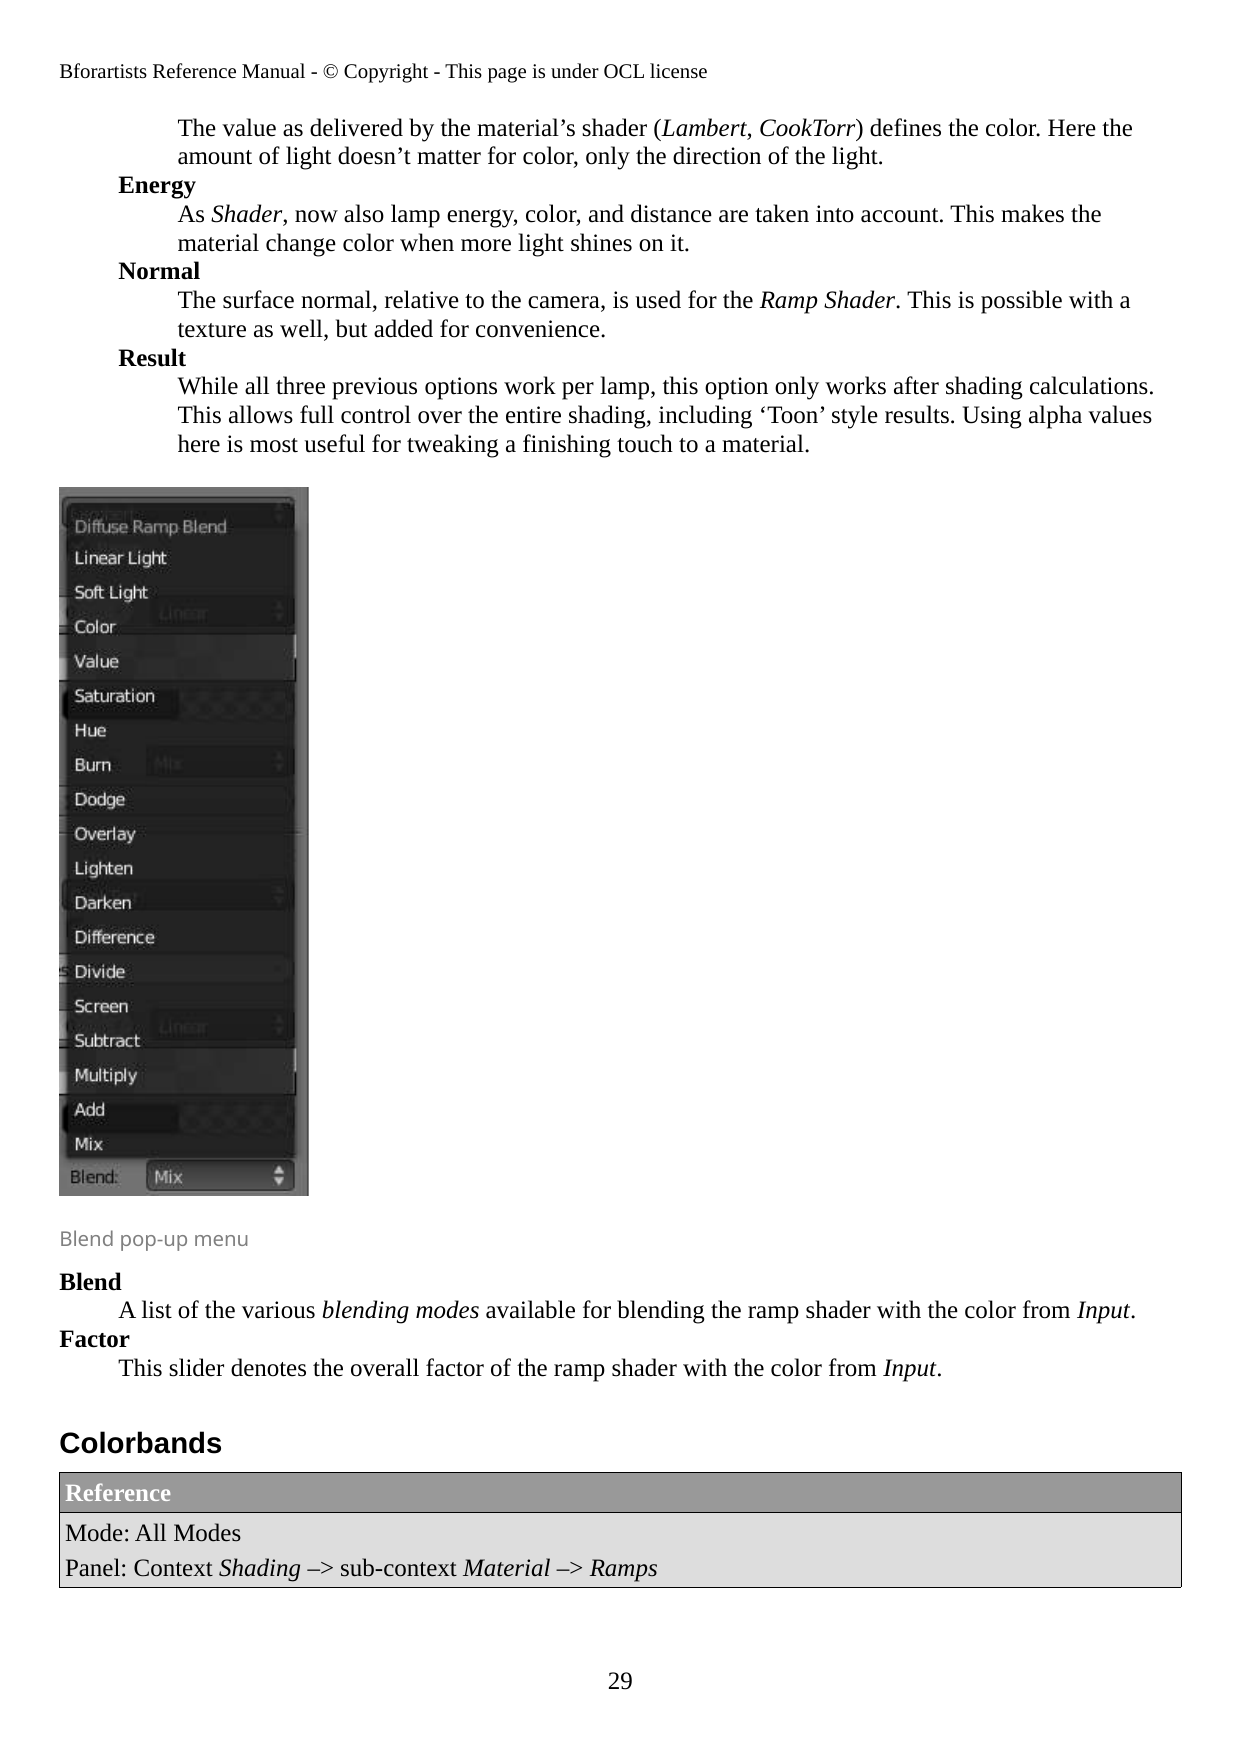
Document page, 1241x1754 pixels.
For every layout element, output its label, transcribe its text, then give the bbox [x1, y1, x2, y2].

text Blend pop-up menu [59, 1221, 1181, 1252]
list The surface normal, relative to the camera, is used for the Ramp Shader. This is possible with a texture as well, but added for convenience. [177, 285, 1181, 343]
list The value as delivered by the material’s shader (Lambert, CookTorr) defines the color. Here the amount of light doesn’t matter for color, only the direction of the light. [177, 113, 1181, 170]
subtitle Factor [59, 1324, 1181, 1353]
list While all three previous options work per lamp, this option only works after shading calculations. This allows full control over the entire shading, including ‘Toon’ style results. Using alpha values here is most useful for tweaking a finishing touch to a material. [177, 371, 1181, 458]
list This slider denotes the overall factor of the ramp shader with the color from Input. [118, 1353, 1181, 1382]
subtitle Energy [118, 170, 1181, 199]
list As Shader, now also lamp energy, color, and distance are taken into account. This makes the material change color when more light shines on it. [177, 199, 1181, 256]
list A list of the various blending modes available for blending the ramp shader with the color from Input. [118, 1295, 1181, 1324]
table_header Reference [60, 1473, 1181, 1512]
table_cell Mode: All Modes Panel: Context Shading –> sub-context Material –> Ramps [60, 1513, 1181, 1587]
subtitle Colorbands [59, 1426, 1181, 1459]
picture [59, 487, 309, 1196]
subtitle Result [118, 343, 1181, 371]
subtitle Blend [59, 1267, 1181, 1295]
subtitle Normal [118, 256, 1181, 285]
